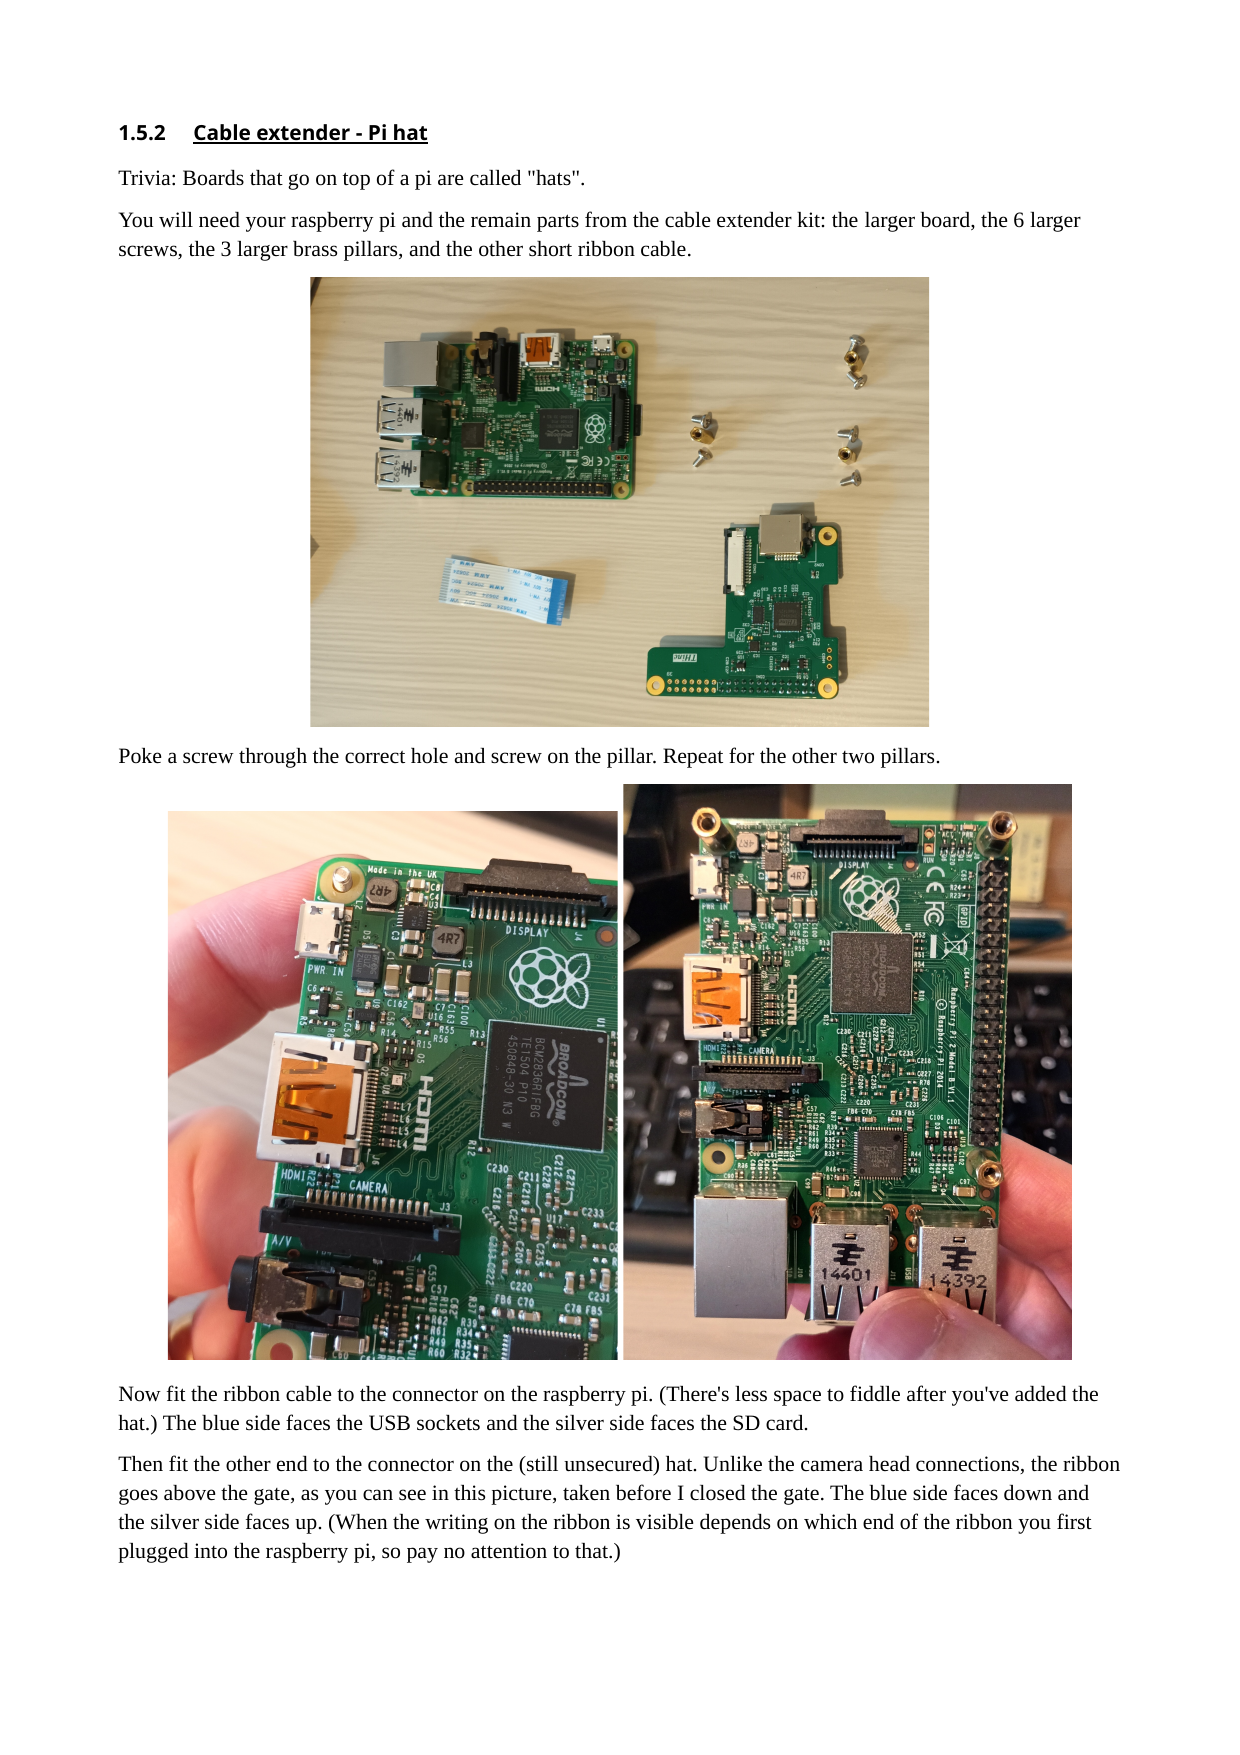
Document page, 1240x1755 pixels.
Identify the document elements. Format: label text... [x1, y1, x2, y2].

text Poke a screw through the correct hole and screw on the pillar. Repeat for the other two pillars. [118, 743, 1121, 768]
subtitle Cable extender - Pi hat [118, 118, 1121, 147]
text Trivia: Boards that go on top of a pi are called "hats". [118, 165, 1121, 191]
text Then fit the other end to the connector on the (still unsecured) hat. Unlike the camera head connections, the ribbon goes above the gate, as you can see in this picture, taken before I closed the gate. The blue side faces down and the silver side faces up. (When the writing on the ribbon is visible depends on which end of the ribbon you first plugged into the raspberry pi, so pay no attention to that.) [118, 1451, 1121, 1563]
picture [167, 811, 618, 1360]
text You will need your raspberry pi and the remain parts from the cable extender kit: the larger board, the 6 larger screws, the 3 larger brass pillars, and the other short ribbon cable. [118, 207, 1121, 261]
text Now fit the ribbon cable to the connector on the raspberry pi. (There's less space to fiddle after you've added the hat.) The blue side faces the USB sockets and the silver side faces the SD card. [118, 1381, 1121, 1435]
picture [310, 277, 930, 727]
picture [623, 784, 1072, 1360]
